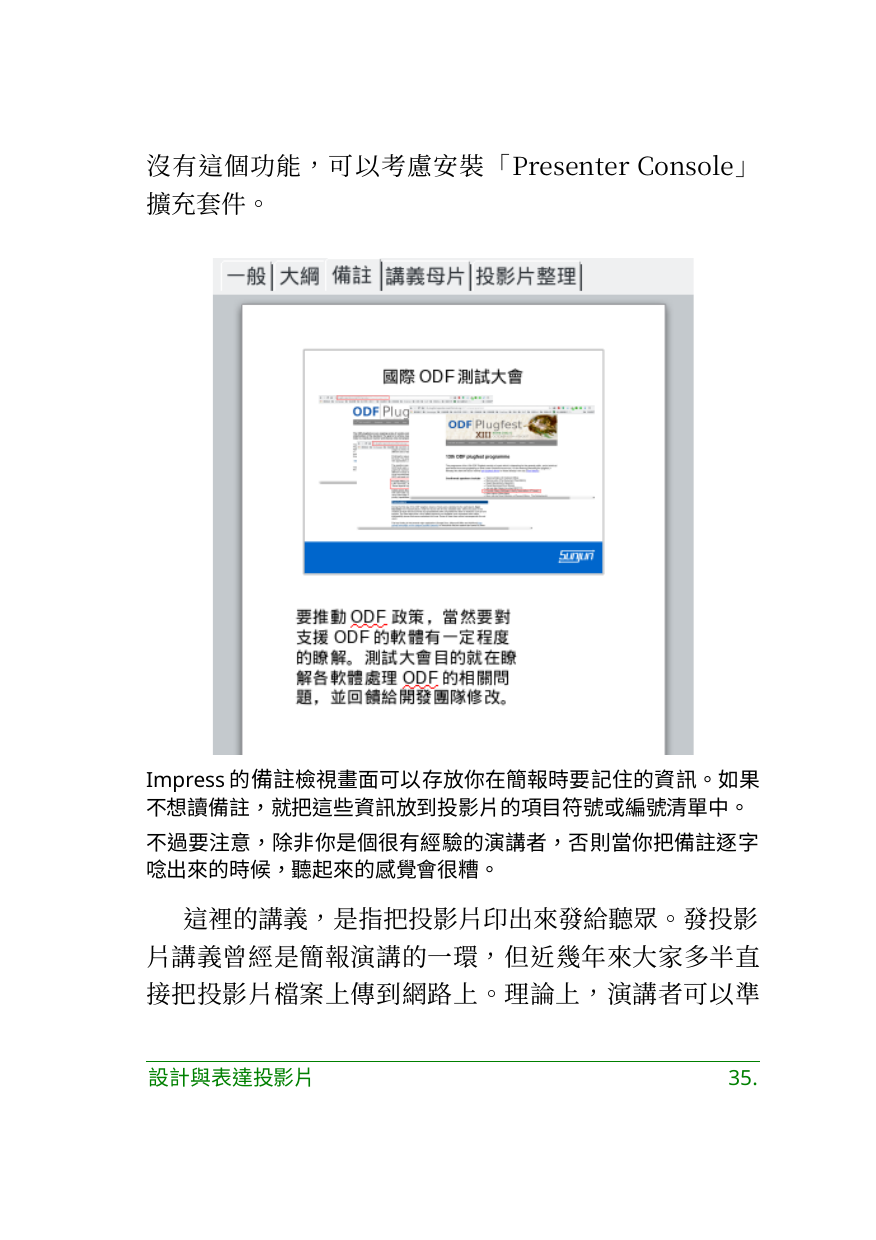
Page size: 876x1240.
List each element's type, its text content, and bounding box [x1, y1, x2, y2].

text 這裡的講義，是指把投影片印出來發給聽眾。發投影片講義曾經是簡報演講的一環，但近幾年來大家多半直接把投影片檔案上傳到網路上。理論上，演講者可以準 [146, 899, 760, 1011]
picture [212, 258, 694, 755]
table_cell Impress的備註檢視畫面可以存放你在簡報時要記住的資訊。如果不想讀備註，就把這些資訊放到投影片的項目符號或編號清單中。 不過要注意，除非你是個很有經驗的演講者，否則當你把備註逐字唸出來的時候，聽起來的感覺會很糟。 [146, 758, 760, 882]
text 沒有這個功能，可以考慮安裝「Presenter Console」擴充套件。 [146, 146, 760, 221]
table_header [146, 254, 760, 758]
